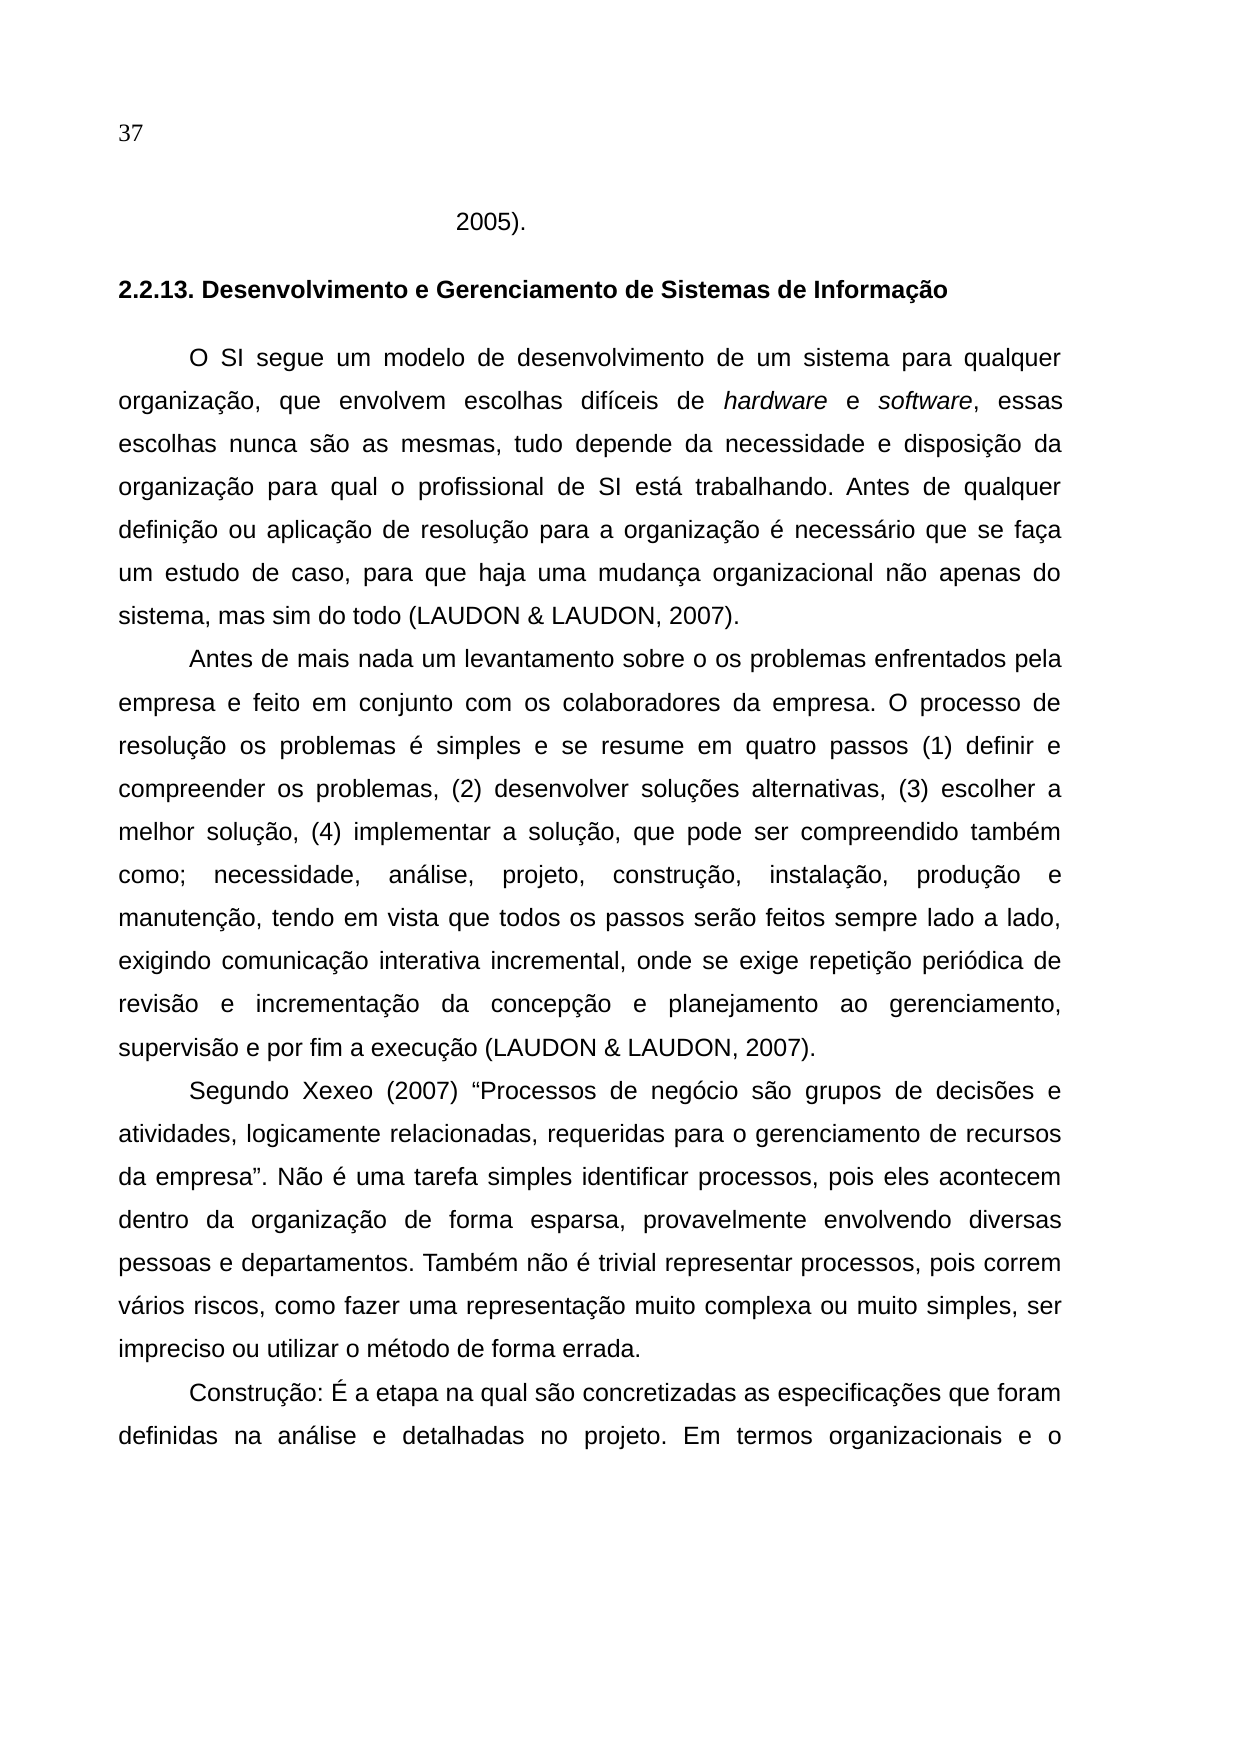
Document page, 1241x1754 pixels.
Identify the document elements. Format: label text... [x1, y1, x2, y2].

text Segundo Xexeo (2007) “Processos de negócio são grupos de decisões e atividades, logicamente relacionadas, requeridas para o gerenciamento de recursos da empresa”. Não é uma tarefa simples identificar processos, pois eles acontecem dentro da organização de forma esparsa, provavelmente envolvendo diversas pessoas e departamentos. Também não é trivial representar processos, pois correm vários riscos, como fazer uma representação muito complexa ou muito simples, ser impreciso ou utilizar o método de forma errada. [118, 1076, 1063, 1363]
text Construção: É a etapa na qual são concretizadas as especificações que foram definidas na análise e detalhadas no projeto. Em termos organizacionais e o [118, 1377, 1063, 1449]
subtitle 2.2.13. Desenvolvimento e Gerenciamento de Sistemas de Informação [118, 274, 1063, 303]
text O SI segue um modelo de desenvolvimento de um sistema para qualquer organização, que envolvem escolhas difíceis de hardware e software, essas escolhas nunca são as mesmas, tudo depende da necessidade e disposição da organização para qual o profissional de SI está trabalhando. Antes de qualquer definição ou aplicação de resolução para a organização é necessário que se faça um estudo de caso, para que haja uma mudança organizacional não apenas do sistema, mas sim do todo (LAUDON & LAUDON, 2007). [118, 342, 1063, 630]
text Antes de mais nada um levantamento sobre o os problemas enfrentados pela empresa e feito em conjunto com os colaboradores da empresa. O processo de resolução os problemas é simples e se resume em quatro passos (1) definir e compreender os problemas, (2) desenvolver soluções alternativas, (3) escolher a melhor solução, (4) implementar a solução, que pode ser compreendido também como; necessidade, análise, projeto, construção, instalação, produção e manutenção, tendo em vista que todos os passos serão feitos sempre lado a lado, exigindo comunicação interativa incremental, onde se exige repetição periódica de revisão e incrementação da concepção e planejamento ao gerenciamento, supervisão e por fim a execução (LAUDON & LAUDON, 2007). [118, 644, 1063, 1061]
list 2005). [418, 207, 1063, 235]
